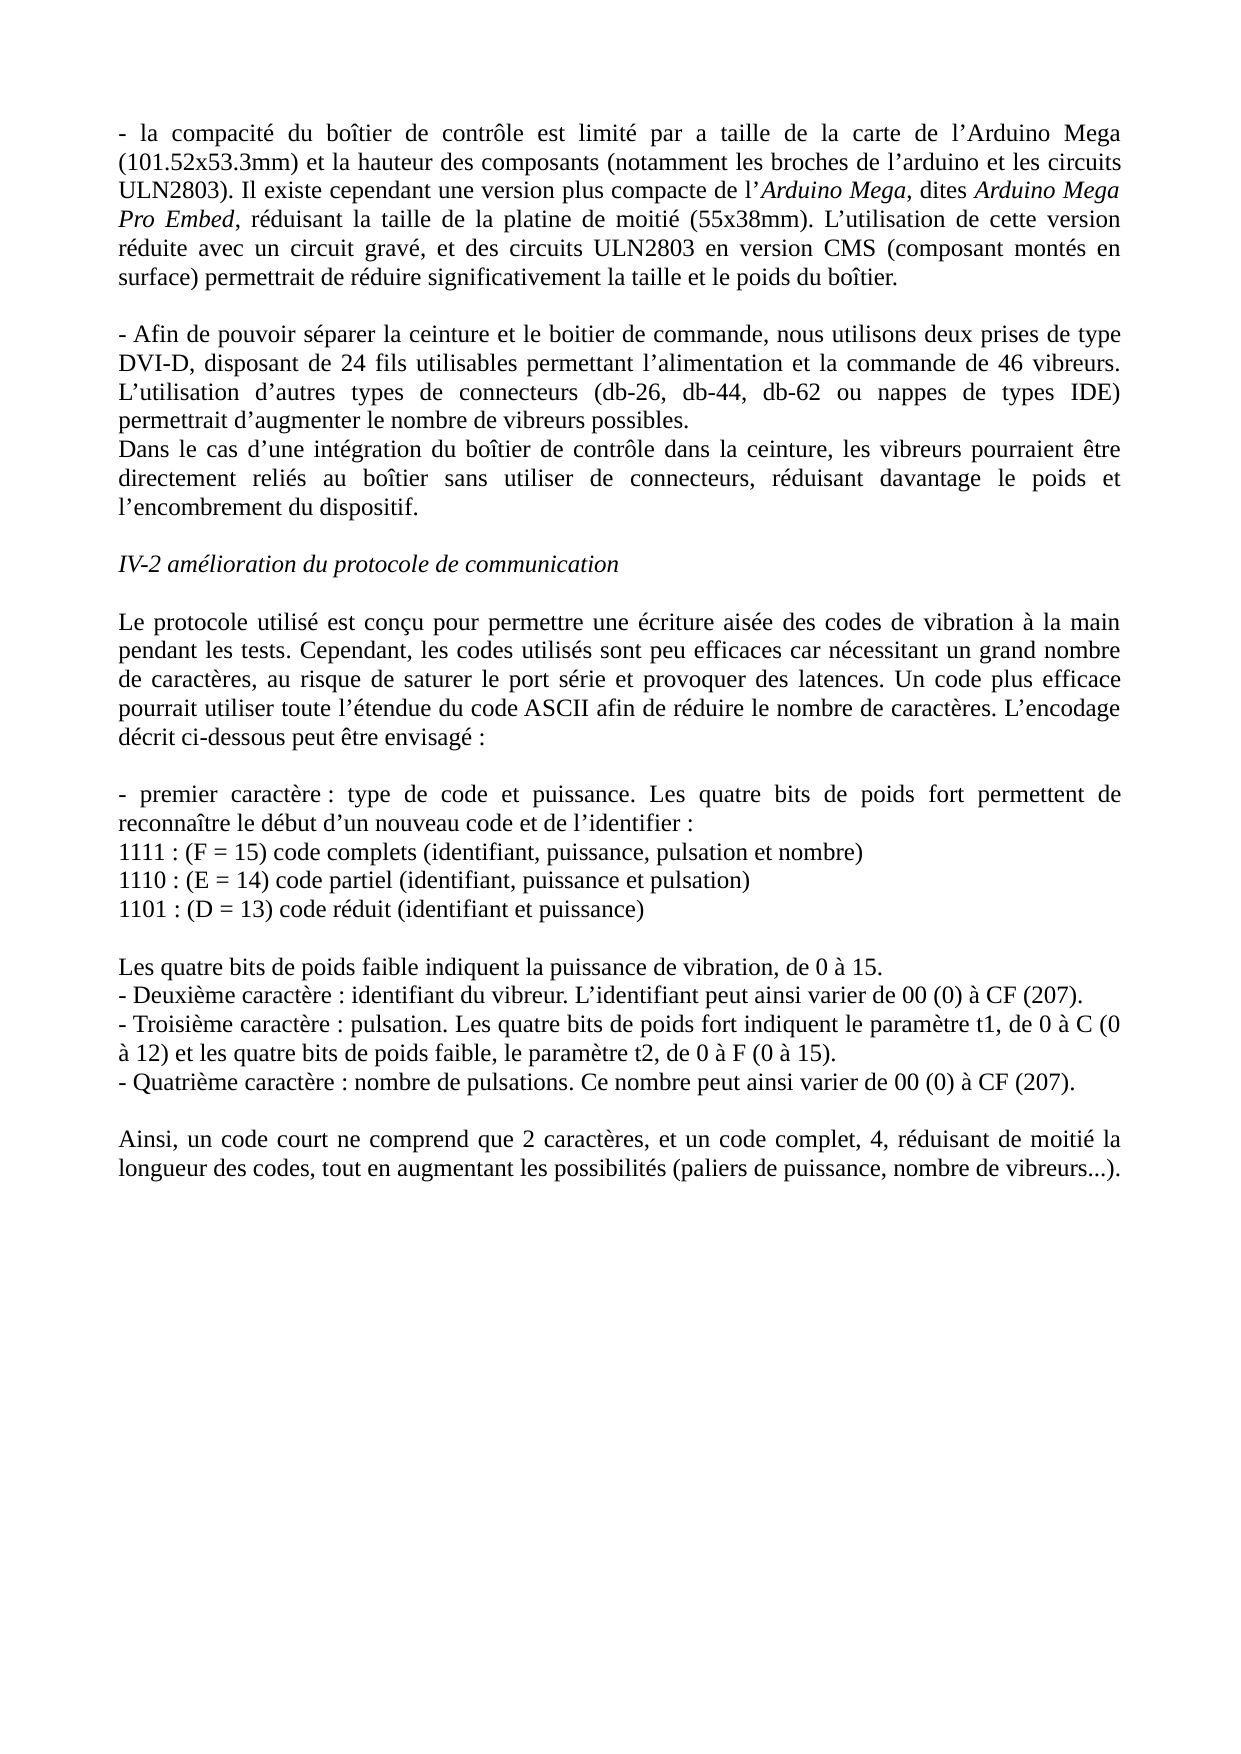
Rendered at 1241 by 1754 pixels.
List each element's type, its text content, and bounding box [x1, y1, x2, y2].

text - Quatrième caractère : nombre de pulsations. Ce nombre peut ainsi varier de 00 (0) à CF (207). [118, 1067, 1122, 1096]
text IV-2 amélioration du protocole de communication [118, 549, 1122, 578]
text - la compacité du boîtier de contrôle est limité par a taille de la carte de l’Arduino Mega (101.52x53.3mm) et la hauteur des composants (notamment les broches de l’arduino et les circuits ULN2803). Il existe cependant une version plus compacte de l’Arduino Mega, dites Arduino Mega Pro Embed, réduisant la taille de la platine de moitié (55x38mm). L’utilisation de cette version réduite avec un circuit gravé, et des circuits ULN2803 en version CMS (composant montés en surface) permettrait de réduire significativement la taille et le poids du boîtier. [118, 118, 1122, 291]
text - premier caractère : type de code et puissance. Les quatre bits de poids fort permettent de reconnaître le début d’un nouveau code et de l’identifier : [118, 779, 1122, 837]
text 1111 : (F = 15) code complets (identifiant, puissance, pulsation et nombre) [118, 837, 1122, 866]
text - Troisième caractère : pulsation. Les quatre bits de poids fort indiquent le paramètre t1, de 0 à C (0 à 12) et les quatre bits de poids faible, le paramètre t2, de 0 à F (0 à 15). [118, 1009, 1122, 1067]
text - Afin de pouvoir séparer la ceinture et le boitier de commande, nous utilisons deux prises de type DVI-D, disposant de 24 fils utilisables permettant l’alimentation et la commande de 46 vibreurs. L’utilisation d’autres types de connecteurs (db-26, db-44, db-62 ou nappes de types IDE) permettrait d’augmenter le nombre de vibreurs possibles. [118, 319, 1122, 434]
text Ainsi, un code court ne comprend que 2 caractères, et un code complet, 4, réduisant de moitié la longueur des codes, tout en augmentant les possibilités (paliers de puissance, nombre de vibreurs...). [118, 1124, 1122, 1182]
text - Deuxième caractère : identifiant du vibreur. L’identifiant peut ainsi varier de 00 (0) à CF (207). [118, 981, 1122, 1009]
text Le protocole utilisé est conçu pour permettre une écriture aisée des codes de vibration à la main pendant les tests. Cependant, les codes utilisés sont peu efficaces car nécessitant un grand nombre de caractères, au risque de saturer le port série et provoquer des latences. Un code plus efficace pourrait utiliser toute l’étendue du code ASCII afin de réduire le nombre de caractères. L’encodage décrit ci-dessous peut être envisagé : [118, 607, 1122, 751]
text Les quatre bits de poids faible indiquent la puissance de vibration, de 0 à 15. [118, 952, 1122, 981]
text Dans le cas d’une intégration du boîtier de contrôle dans la ceinture, les vibreurs pourraient être directement reliés au boîtier sans utiliser de connecteurs, réduisant davantage le poids et l’encombrement du dispositif. [118, 434, 1122, 521]
text 1110 : (E = 14) code partiel (identifiant, puissance et pulsation) [118, 866, 1122, 894]
text 1101 : (D = 13) code réduit (identifiant et puissance) [118, 894, 1122, 923]
